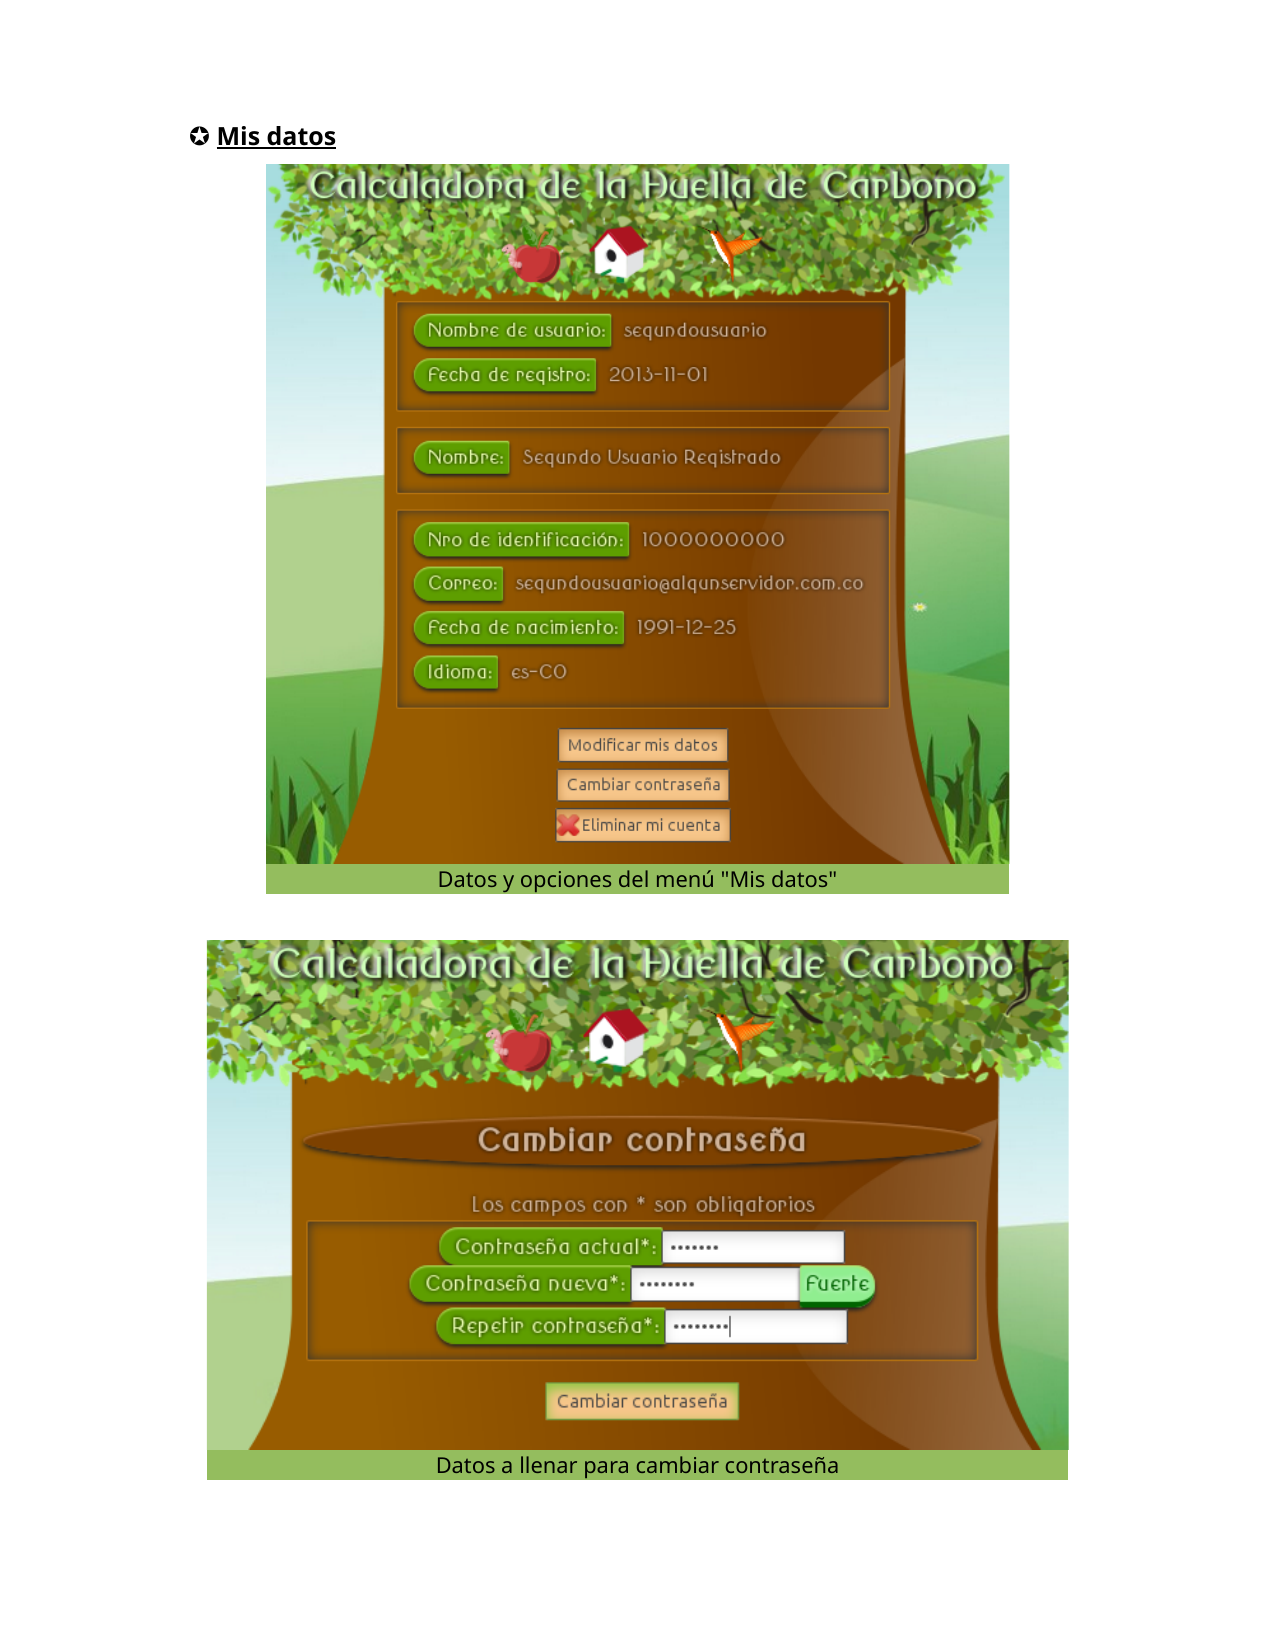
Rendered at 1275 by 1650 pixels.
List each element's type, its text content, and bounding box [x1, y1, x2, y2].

text Datos y opciones del menú "Mis datos" [266, 864, 1009, 894]
picture [206, 940, 1069, 1450]
text Datos a llenar para cambiar contraseña [207, 1450, 1068, 1480]
picture [266, 164, 1010, 864]
subtitle ✪ Mis datos [189, 118, 1157, 152]
